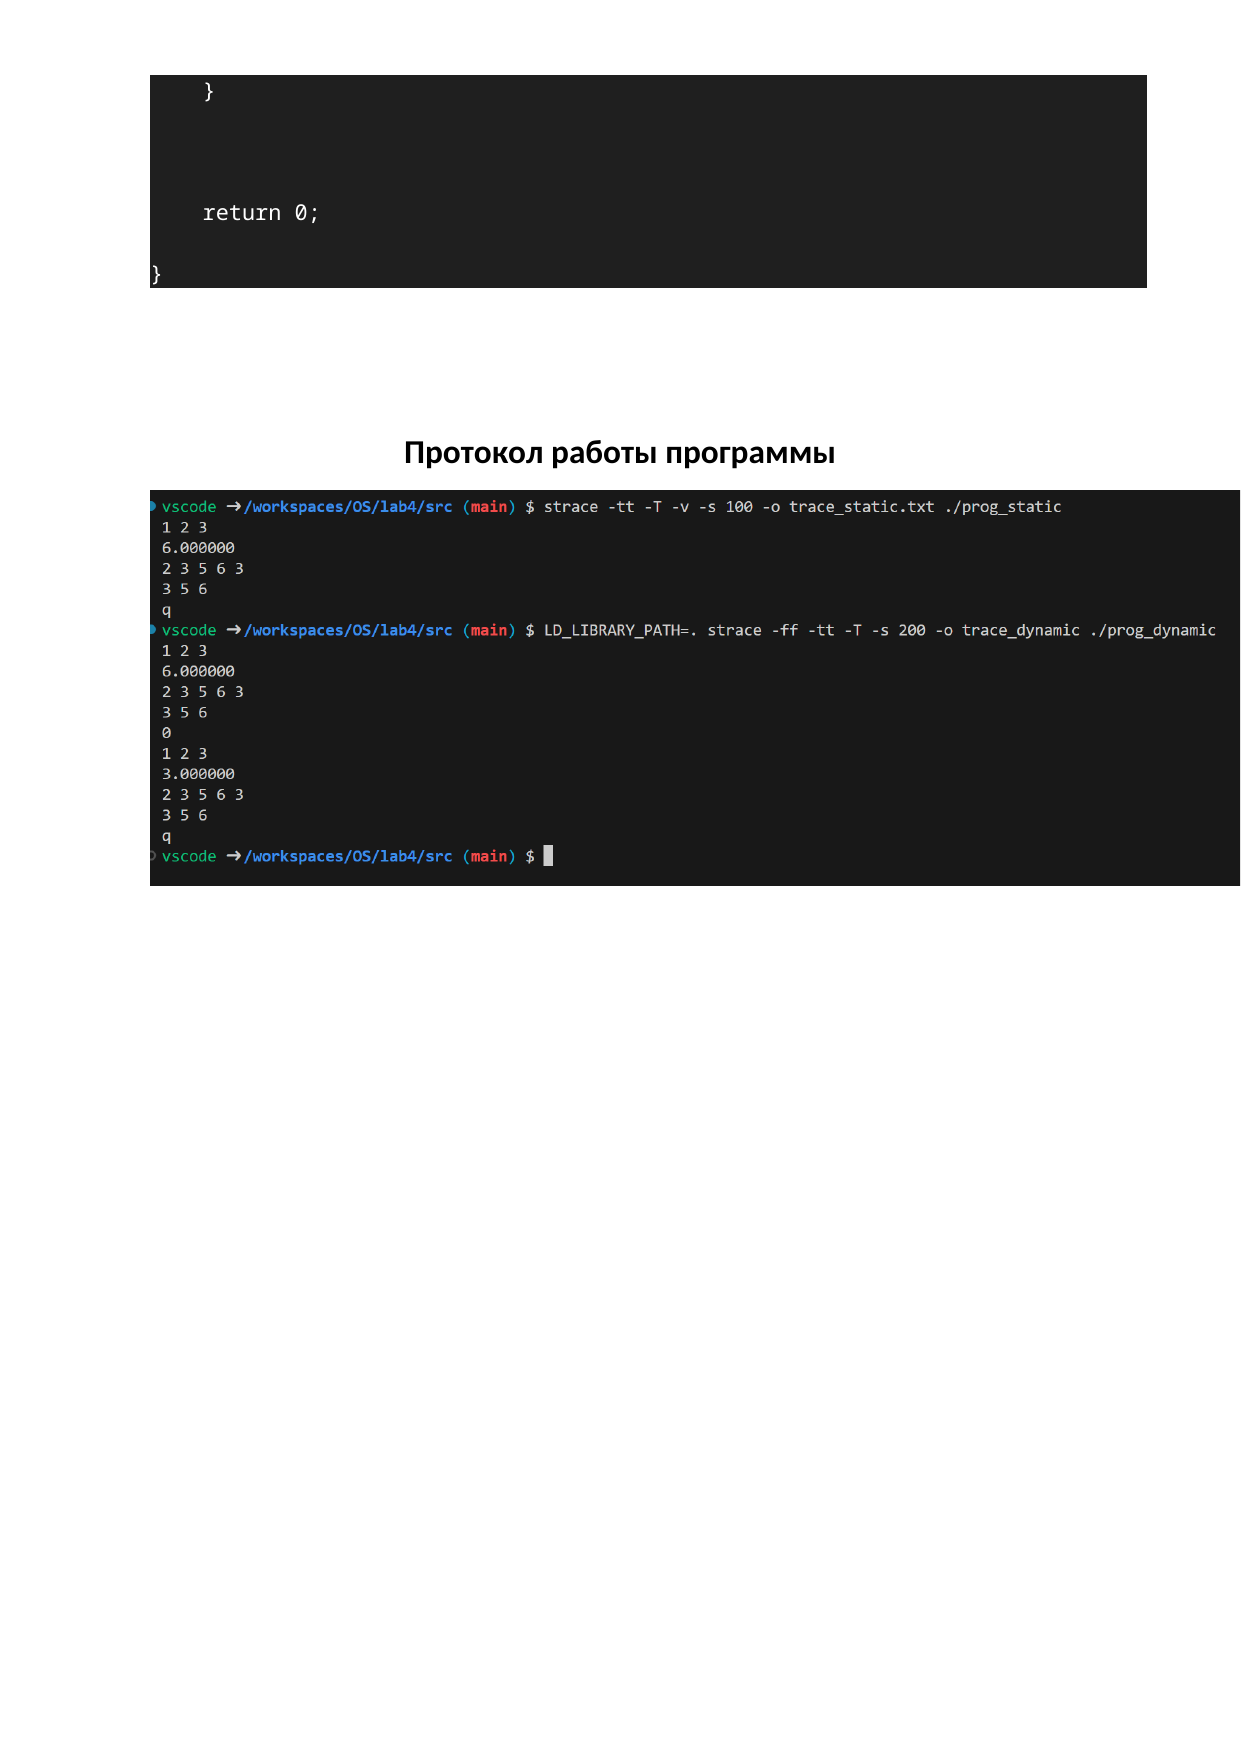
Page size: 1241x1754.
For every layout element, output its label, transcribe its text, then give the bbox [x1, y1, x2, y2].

text } [150, 75, 1147, 105]
text } [150, 258, 1147, 288]
text Протокол работы программы [93, 431, 1147, 472]
picture [150, 490, 1241, 886]
text return 0; [150, 197, 1147, 227]
